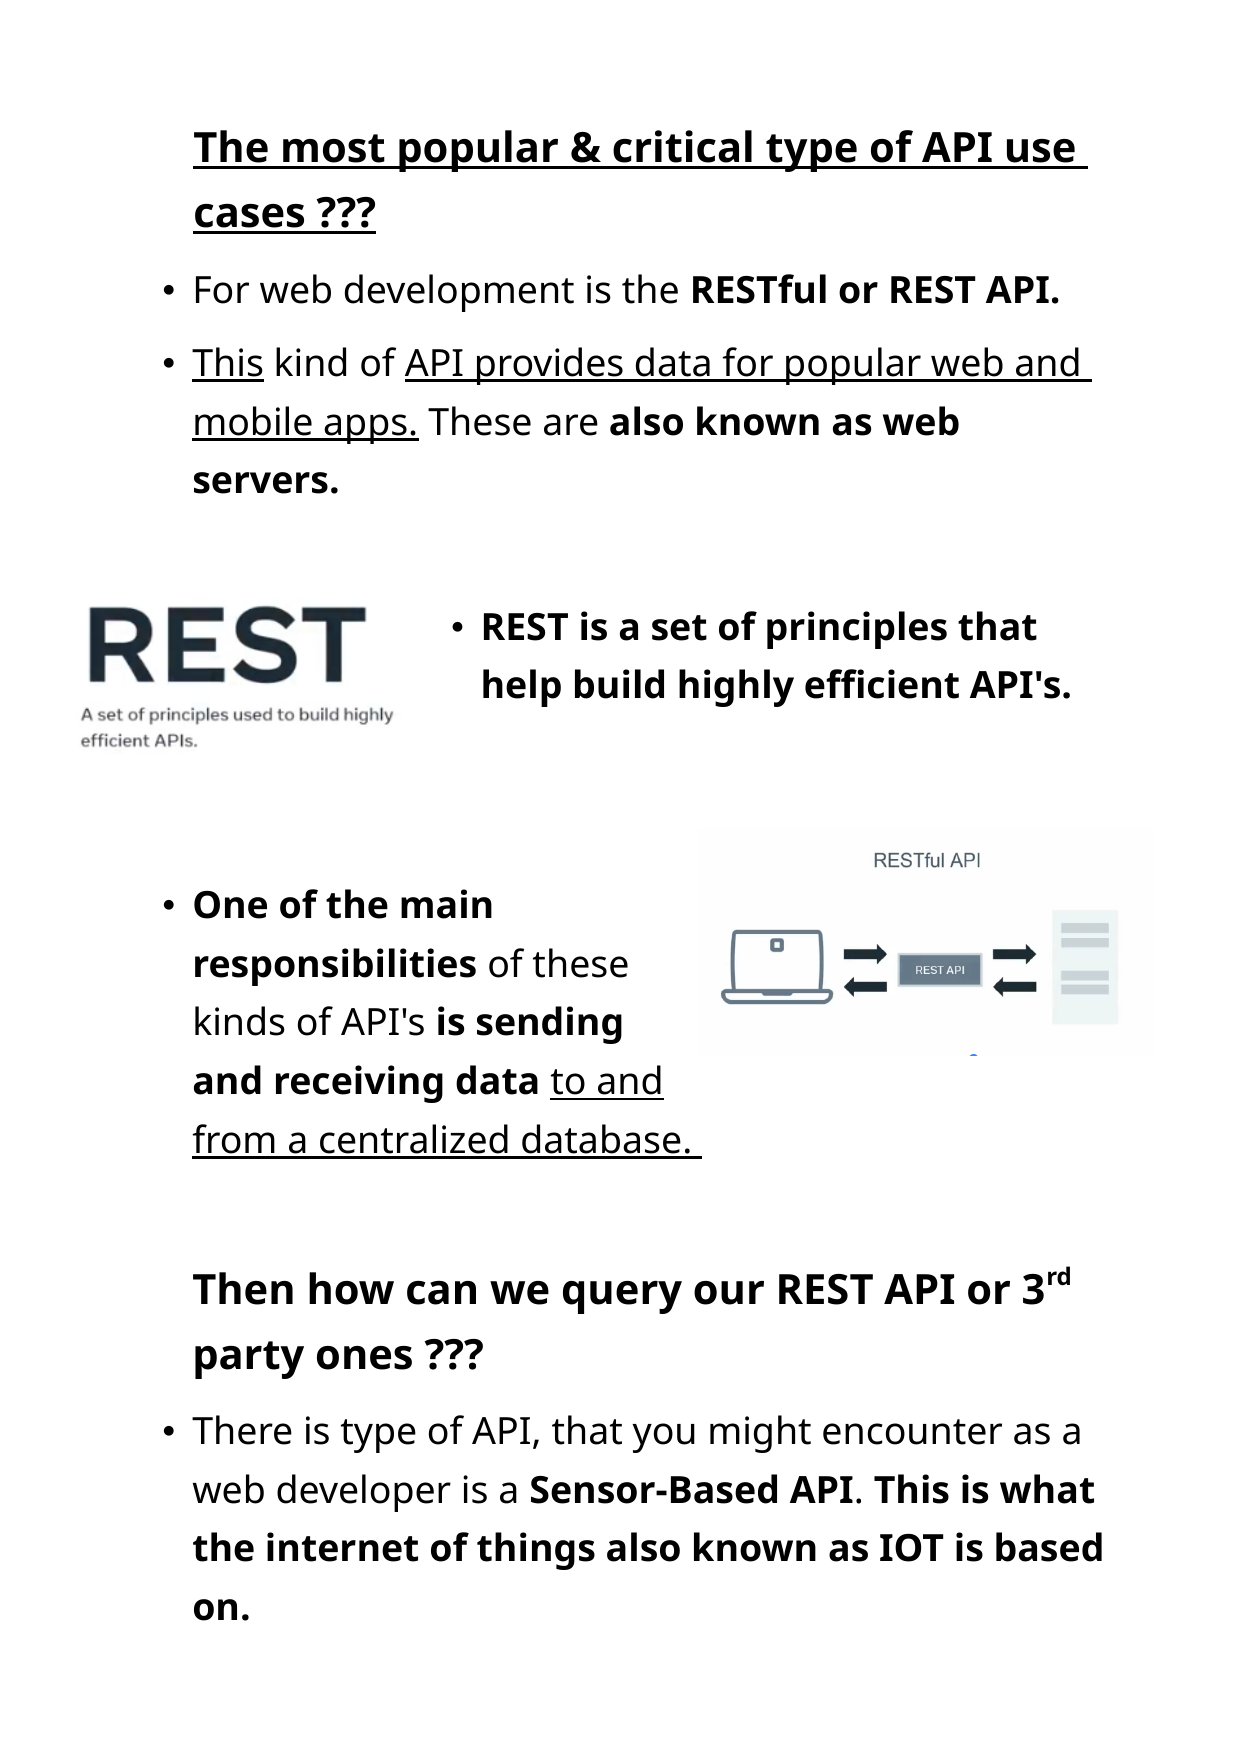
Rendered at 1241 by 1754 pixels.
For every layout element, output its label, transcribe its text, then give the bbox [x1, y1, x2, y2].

list There is type of API, that you might encounter as a web developer is a Sensor-Based API. This is what the internet of things also known as IOT is based on. [162, 1404, 1122, 1631]
list The most popular & critical type of API use cases ??? [156, 118, 1122, 240]
list Then how can we query our REST API or 3rd party ones ??? [162, 1259, 1122, 1381]
picture [697, 828, 1154, 1056]
picture [63, 539, 407, 796]
list REST is a set of principles that help build highly efficient API's. [407, 600, 1122, 710]
list For web development is the RESTful or REST API. [162, 263, 1122, 314]
list One of the main responsibilities of these kinds of API's is sending and receiving data to and from a centralized database. [162, 878, 1122, 1164]
list This kind of API provides data for popular web and mobile apps. These are also known as web servers. [162, 336, 1122, 505]
